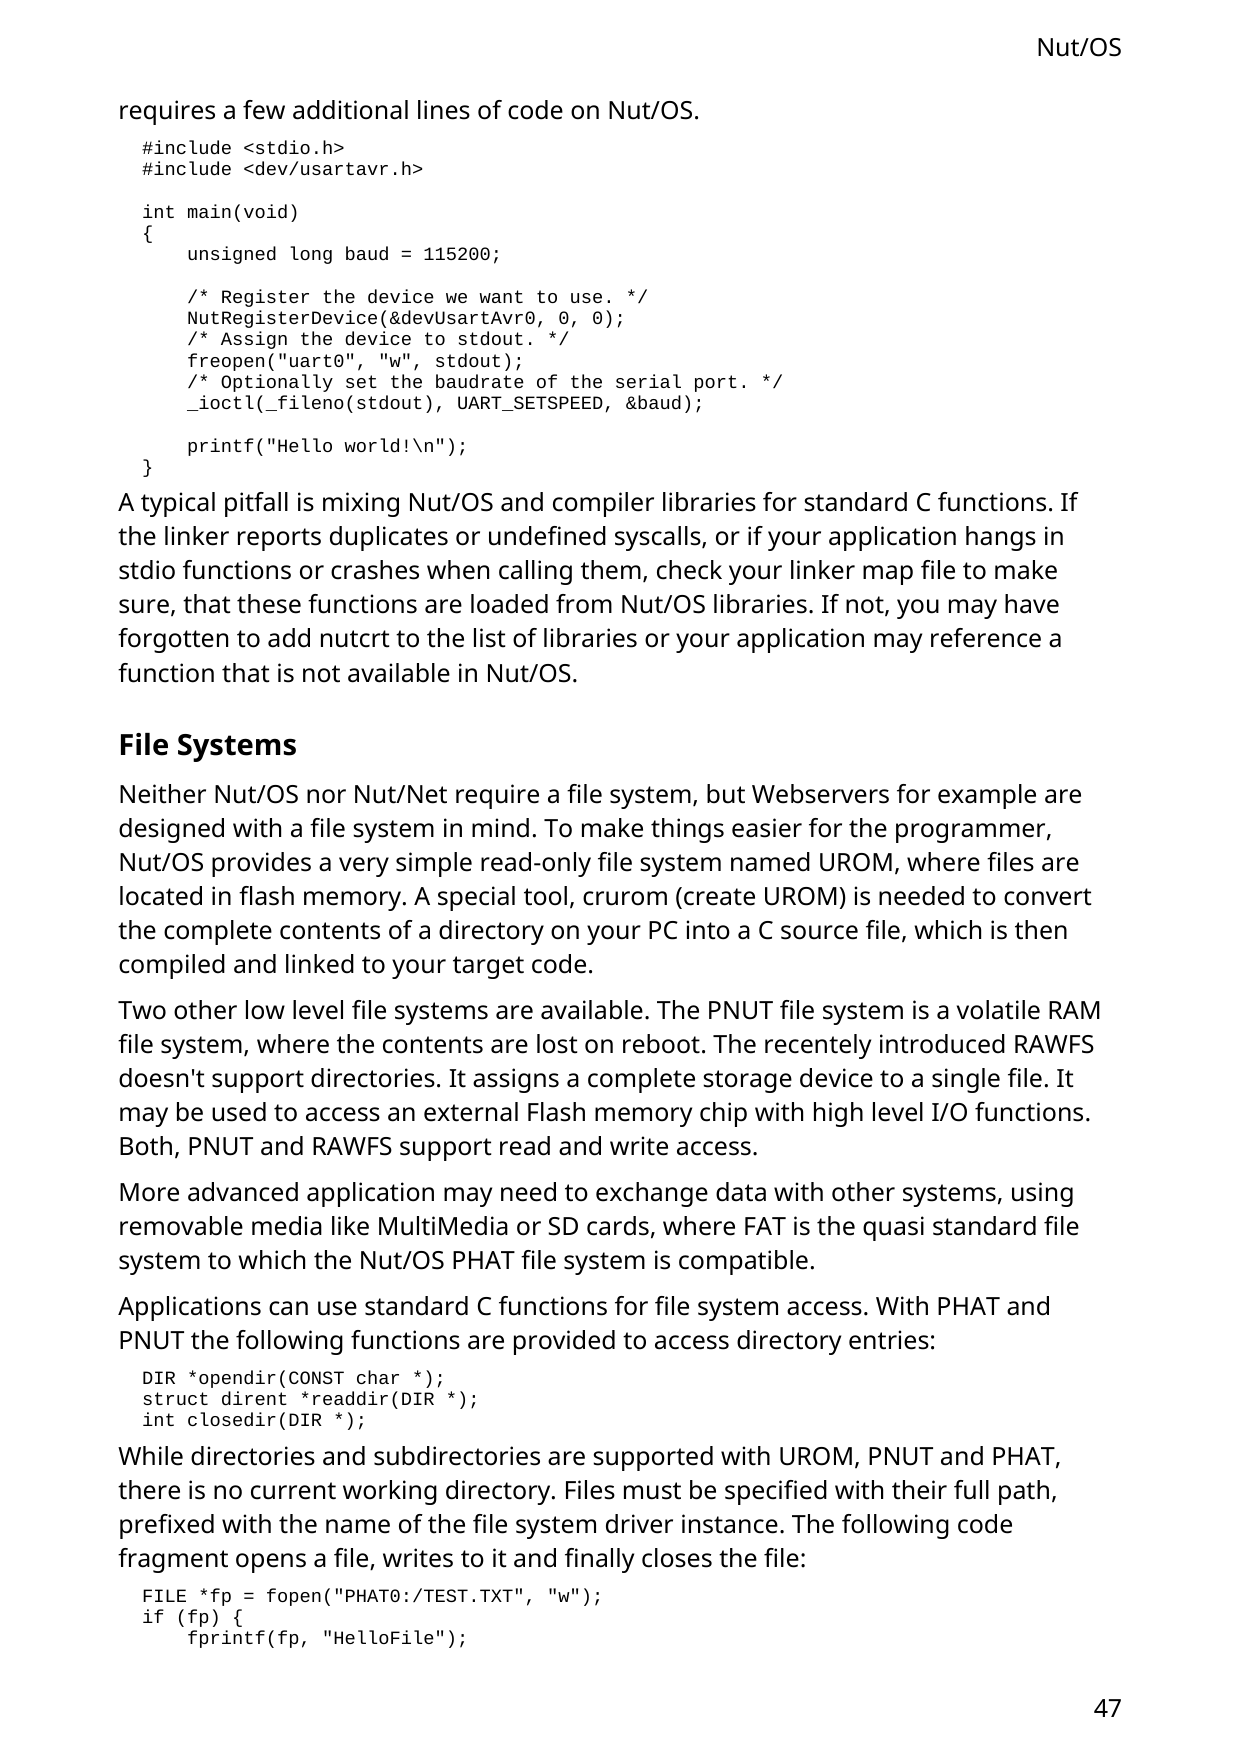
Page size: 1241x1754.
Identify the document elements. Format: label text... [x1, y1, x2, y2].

text #include <stdio.h> #include <dev/usartavr.h> int main(void) { unsigned long baud = 115200; /* Register the device we want to use. */ NutRegisterDevice(&devUsartAvr0, 0, 0); /* Assign the device to stdout. */ freopen("uart0", "w", stdout); /* Optionally set the baudrate of the serial port. */ _ioctl(_fileno(stdout), UART_SETSPEED, &baud); printf("Hello world!\n"); } [142, 139, 1122, 479]
text While directories and subdirectories are supported with UROM, PNUT and PHAT, there is no current working directory. Files must be specified with their full path, prefixed with the name of the file system driver instance. The following code fragment opens a file, writes to it and finally closes the file: [118, 1438, 1122, 1575]
text if (fp) { [142, 1608, 1122, 1629]
text requires a few additional lines of code on Nut/OS. [118, 93, 1122, 127]
text fprintf(fp, "HelloFile"); [142, 1629, 1122, 1650]
subtitle File Systems [118, 725, 1122, 764]
text Applications can use standard C functions for file system access. With PHAT and PNUT the following functions are provided to access directory entries: [118, 1289, 1122, 1357]
text Two other low level file systems are available. The PNUT file system is a volatile RAM file system, where the contents are lost on reboot. The recentely introduced RAWFS doesn't support directories. It assigns a complete storage device to a single file. It may be used to access an external Flash memory chip with high level I/O functions. Both, PNUT and RAWFS support read and write access. [118, 992, 1122, 1163]
text int closedir(DIR *); [142, 1411, 1122, 1432]
text FILE *fp = fopen("PHAT0:/TEST.TXT", "w"); [142, 1587, 1122, 1608]
text struct dirent *readdir(DIR *); [142, 1390, 1122, 1411]
text Neither Nut/OS nor Nut/Net require a file system, but Webservers for example are designed with a file system in mind. To make things easier for the programmer, Nut/OS provides a very simple read-only file system named UROM, where files are located in flash memory. A special tool, crurom (create UROM) is needed to convert the complete contents of a directory on your PC into a C source file, which is then compiled and linked to your target code. [118, 776, 1122, 981]
text A typical pitfall is mixing Nut/OS and compiler libraries for standard C functions. If the linker reports duplicates or undefined syscalls, or if your application hangs in stdio functions or crashes when calling them, check your linker map file to make sure, that these functions are loaded from Nut/OS libraries. If not, you may have forgotten to add nutcrt to the list of libraries or your application may reference a function that is not available in Nut/OS. [118, 485, 1122, 689]
text DIR *opendir(CONST char *); [142, 1369, 1122, 1390]
text More advanced application may need to exchange data with other systems, using removable media like MultiMedia or SD cards, where FAT is the quasi standard file system to which the Nut/OS PHAT file system is compatible. [118, 1175, 1122, 1277]
